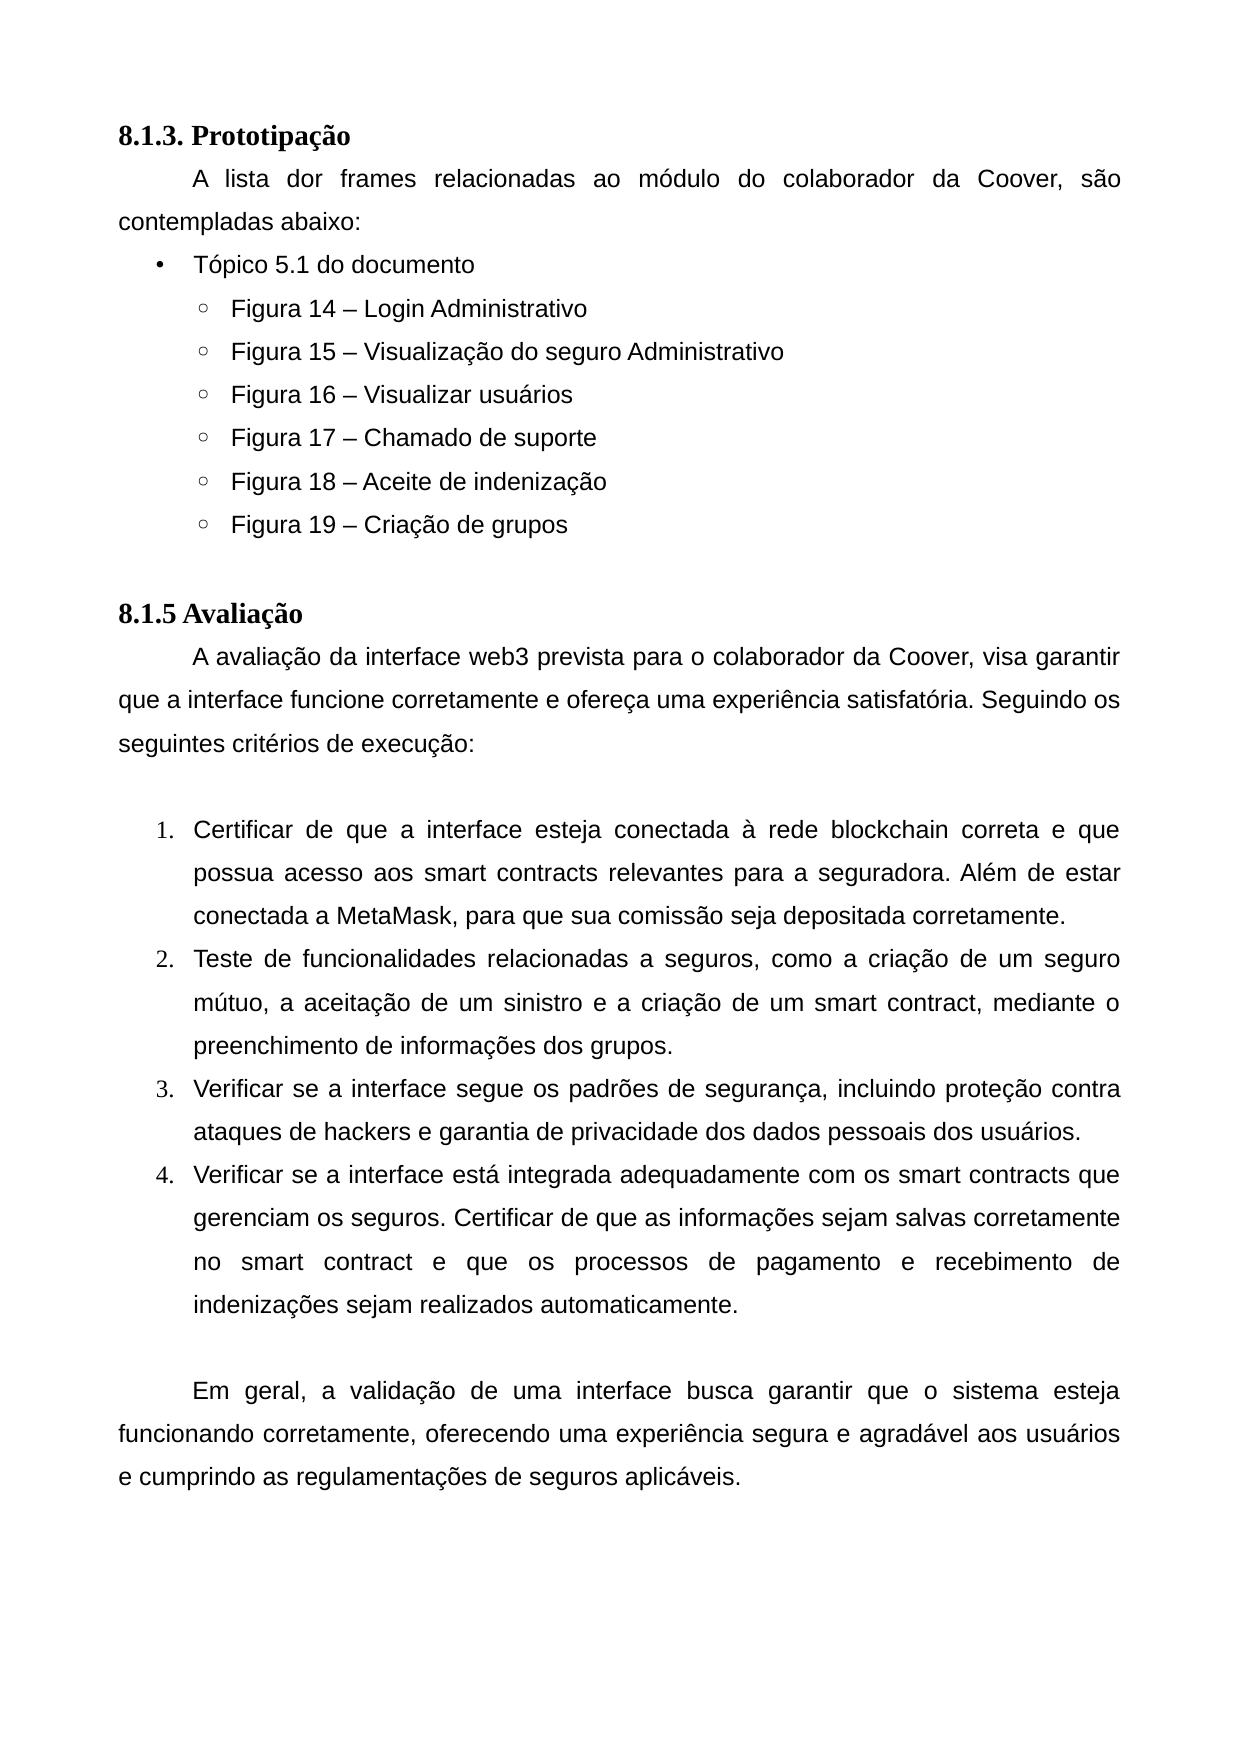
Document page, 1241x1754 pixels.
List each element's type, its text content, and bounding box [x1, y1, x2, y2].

text A avaliação da interface web3 prevista para o colaborador da Coover, visa garantir que a interface funcione corretamente e ofereça uma experiência satisfatória. Seguindo os seguintes critérios de execução: [118, 642, 1122, 757]
list Figura 17 – Chamado de suporte [193, 423, 1122, 452]
list Figura 14 – Login Administrativo [193, 294, 1122, 322]
list Figura 18 – Aceite de indenização [193, 467, 1122, 495]
list Figura 15 – Visualização do seguro Administrativo [193, 337, 1122, 366]
subtitle 8.1.3. Prototipação [118, 118, 1122, 152]
text A lista dor frames relacionadas ao módulo do colaborador da Coover, são contempladas abaixo: [118, 164, 1122, 236]
list Figura 16 – Visualizar usuários [193, 380, 1122, 409]
list Tópico 5.1 do documento [156, 250, 1122, 279]
list Figura 19 – Criação de grupos [193, 510, 1122, 539]
list Teste de funcionalidades relacionadas a seguros, como a criação de um seguro mútuo, a aceitação de um sinistro e a criação de um smart contract, mediante o preenchimento de informações dos grupos. [156, 944, 1122, 1059]
subtitle 8.1.5 Avaliação [118, 596, 1122, 630]
list Verificar se a interface está integrada adequadamente com os smart contracts que gerenciam os seguros. Certificar de que as informações sejam salvas corretamente no smart contract e que os processos de pagamento e recebimento de indenizações sejam realizados automaticamente. [156, 1160, 1122, 1318]
text Em geral, a validação de uma interface busca garantir que o sistema esteja funcionando corretamente, oferecendo uma experiência segura e agradável aos usuários e cumprindo as regulamentações de seguros aplicáveis. [118, 1376, 1122, 1491]
list Verificar se a interface segue os padrões de segurança, incluindo proteção contra ataques de hackers e garantia de privacidade dos dados pessoais dos usuários. [156, 1074, 1122, 1146]
list Certificar de que a interface esteja conectada à rede blockchain correta e que possua acesso aos smart contracts relevantes para a seguradora. Além de estar conectada a MetaMask, para que sua comissão seja depositada corretamente. [156, 815, 1122, 930]
